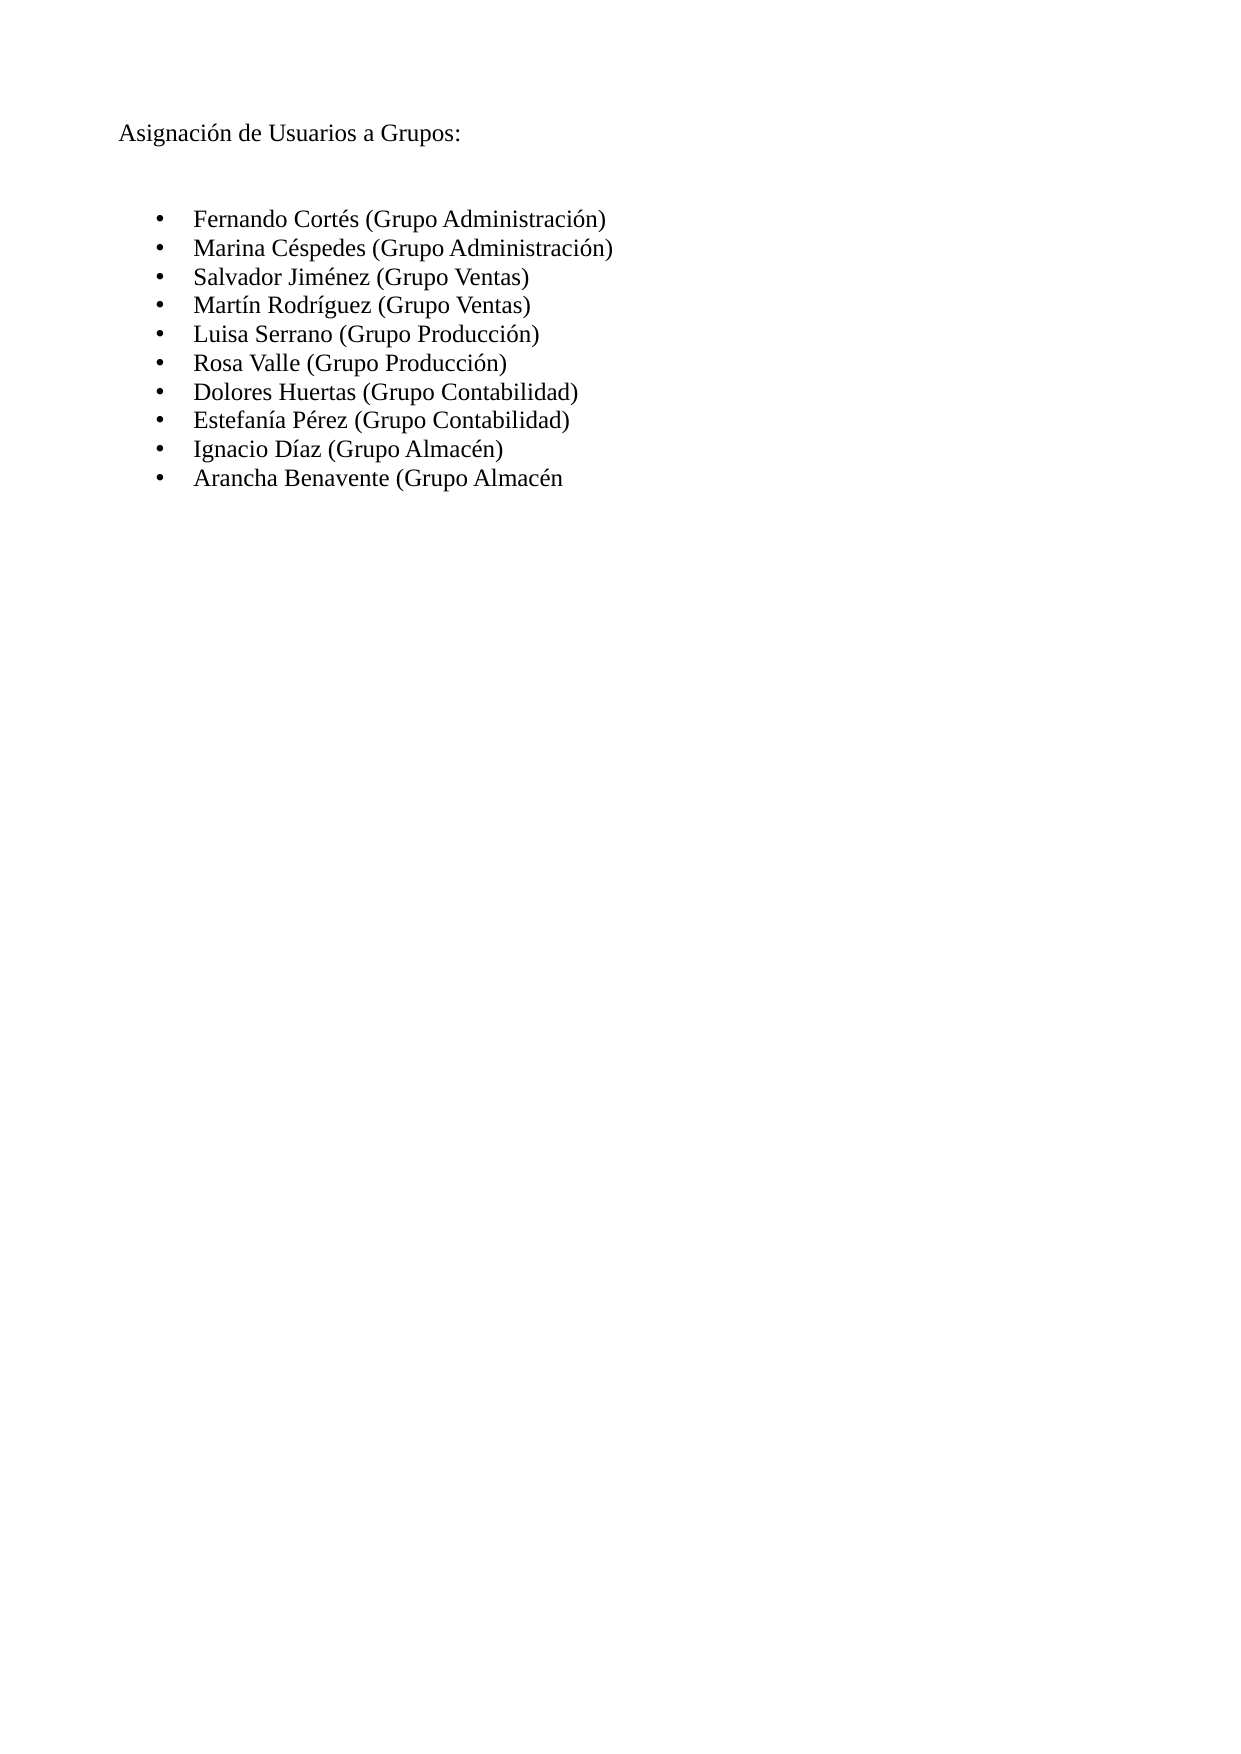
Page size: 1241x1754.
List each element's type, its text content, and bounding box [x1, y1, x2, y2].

list Marina Céspedes (Grupo Administración) [156, 233, 1122, 262]
list Luisa Serrano (Grupo Producción) [156, 319, 1122, 348]
list Arancha Benavente (Grupo Almacén [156, 463, 1122, 492]
list Dolores Huertas (Grupo Contabilidad) [156, 377, 1122, 406]
list Rosa Valle (Grupo Producción) [156, 348, 1122, 377]
text Asignación de Usuarios a Grupos: [118, 118, 1122, 147]
list Salvador Jiménez (Grupo Ventas) [156, 262, 1122, 291]
list Fernando Cortés (Grupo Administración) [156, 204, 1122, 233]
list Ignacio Díaz (Grupo Almacén) [156, 434, 1122, 463]
list Estefanía Pérez (Grupo Contabilidad) [156, 406, 1122, 434]
list Martín Rodríguez (Grupo Ventas) [156, 291, 1122, 319]
